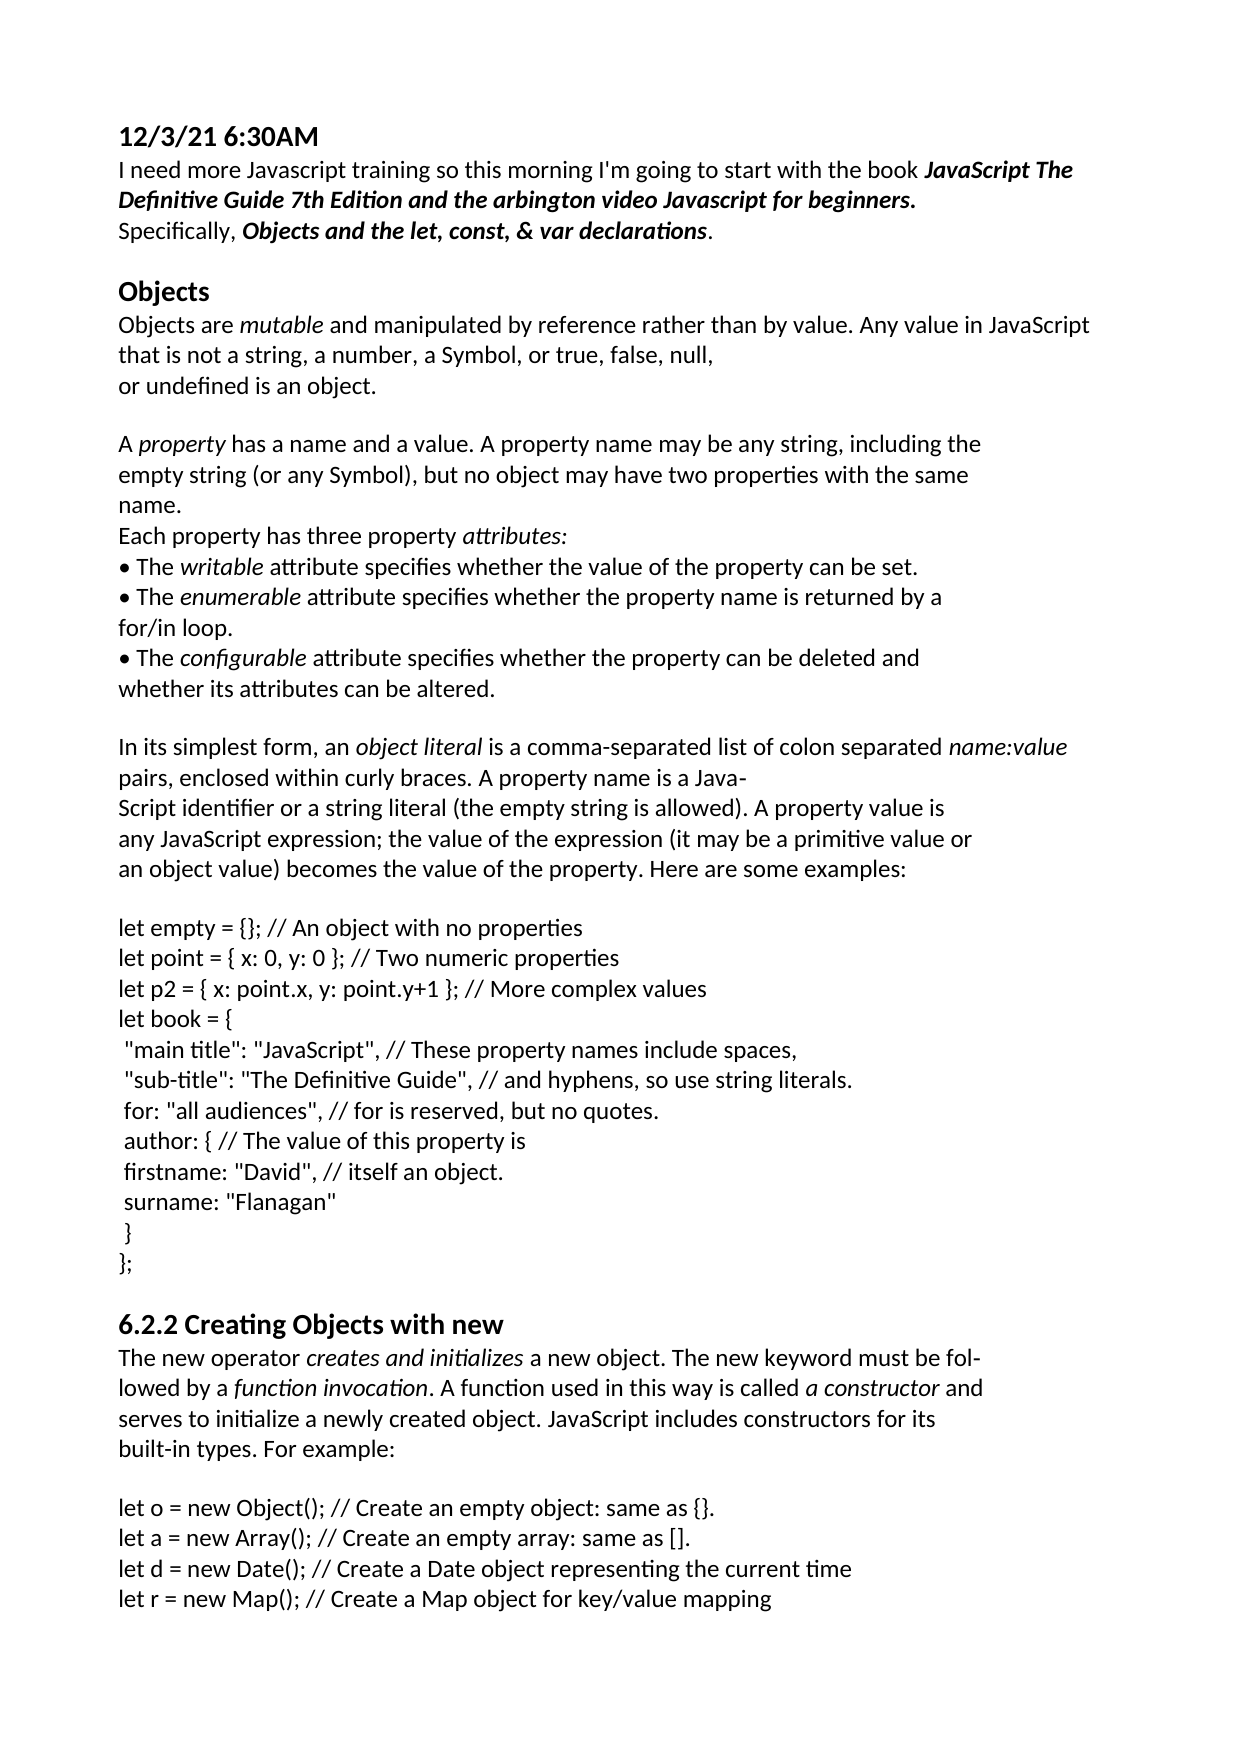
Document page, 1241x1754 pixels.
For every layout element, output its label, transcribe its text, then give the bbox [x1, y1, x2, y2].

text let book = { [118, 1003, 1122, 1034]
text let empty = {}; // An object with no properties [118, 912, 1122, 942]
text serves to initialize a newly created object. JavaScript includes constructors for its [118, 1403, 1122, 1433]
text let d = new Date(); // Create a Date object representing the current time [118, 1553, 1122, 1583]
text name. [118, 489, 1122, 520]
text firstname: "David", // itself an object. [118, 1156, 1122, 1187]
text empty string (or any Symbol), but no object may have two properties with the same [118, 459, 1122, 489]
text or undefined is an object. [118, 370, 1122, 401]
text any JavaScript expression; the value of the expression (it may be a primitive value or [118, 823, 1122, 853]
text let a = new Array(); // Create an empty array: same as []. [118, 1522, 1122, 1553]
text A property has a name and a value. A property name may be any string, including the [118, 428, 1122, 459]
text let o = new Object(); // Create an empty object: same as {}. [118, 1492, 1122, 1522]
text } [118, 1217, 1122, 1248]
text surname: "Flanagan" [118, 1187, 1122, 1217]
text The new operator creates and initializes a new object. The new keyword must be fol‐ [118, 1342, 1122, 1372]
text 6.2.2 Creating Objects with new [118, 1306, 1122, 1342]
text "sub-title": "The Definitive Guide", // and hyphens, so use string literals. [118, 1064, 1122, 1095]
text 12/3/21 6:30AM [118, 118, 1122, 154]
text for: "all audiences", // for is reserved, but no quotes. [118, 1095, 1122, 1126]
text • The enumerable attribute specifies whether the property name is returned by a [118, 581, 1122, 612]
text lowed by a function invocation. A function used in this way is called a constructor and [118, 1372, 1122, 1403]
text built-in types. For example: [118, 1433, 1122, 1464]
text • The configurable attribute specifies whether the property can be deleted and [118, 642, 1122, 673]
text let r = new Map(); // Create a Map object for key/value mapping [118, 1583, 1122, 1614]
text whether its attributes can be altered. [118, 673, 1122, 703]
text In its simplest form, an object literal is a comma-separated list of colon separated name:value pairs, enclosed within curly braces. A property name is a Java‐ [118, 731, 1122, 792]
text for/in loop. [118, 612, 1122, 642]
text I need more Javascript training so this morning I'm going to start with the book JavaScript The Definitive Guide 7th Edition and the arbington video Javascript for beginners. [118, 154, 1122, 215]
text "main title": "JavaScript", // These property names include spaces, [118, 1034, 1122, 1064]
text let p2 = { x: point.x, y: point.y+1 }; // More complex values [118, 973, 1122, 1003]
text }; [118, 1248, 1122, 1278]
text Objects [118, 273, 1122, 309]
text • The writable attribute specifies whether the value of the property can be set. [118, 551, 1122, 581]
text Script identifier or a string literal (the empty string is allowed). A property value is [118, 792, 1122, 823]
text an object value) becomes the value of the property. Here are some examples: [118, 853, 1122, 884]
text Specifically, Objects and the let, const, & var declarations. [118, 215, 1122, 245]
text author: { // The value of this property is [118, 1126, 1122, 1156]
text let point = { x: 0, y: 0 }; // Two numeric properties [118, 942, 1122, 973]
text Each property has three property attributes: [118, 520, 1122, 551]
text Objects are mutable and manipulated by reference rather than by value. Any value in JavaScript that is not a string, a number, a Symbol, or true, false, null, [118, 309, 1122, 370]
